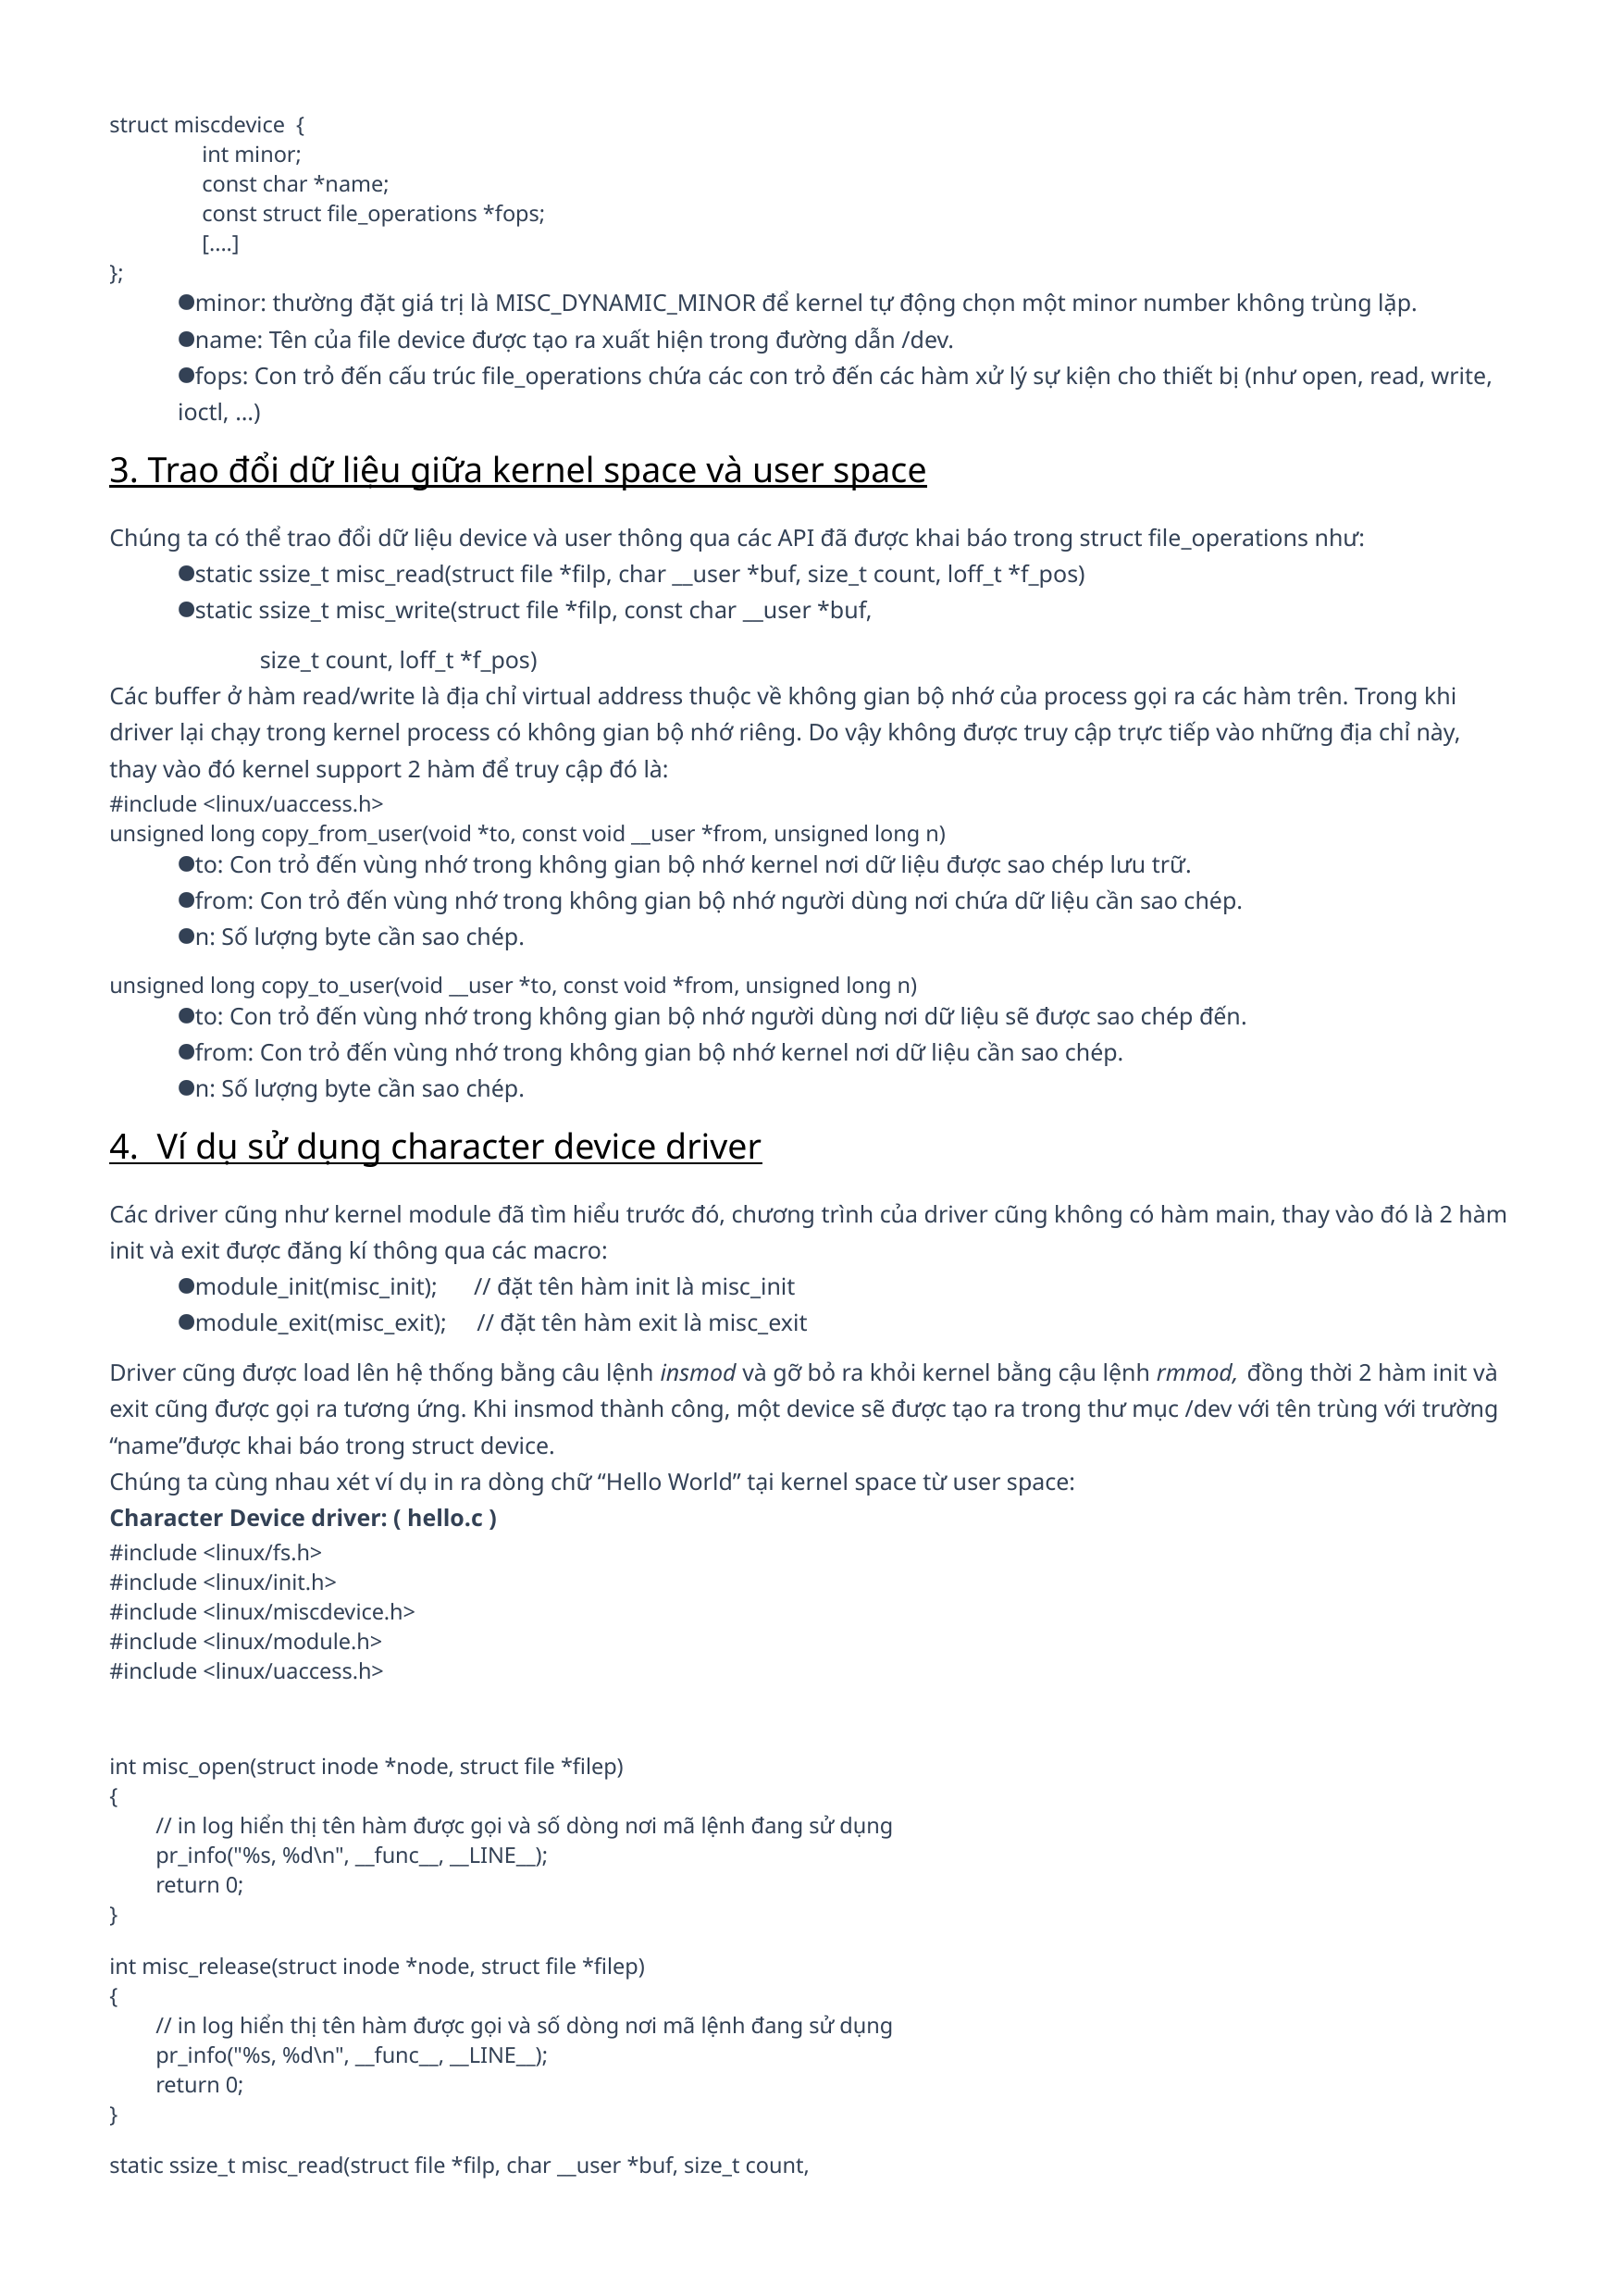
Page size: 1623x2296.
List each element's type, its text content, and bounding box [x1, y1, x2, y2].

text Các driver cũng như kernel module đã tìm hiểu trước đó, chương trình của driver cũng không có hàm main, thay vào đó là 2 hàm init và exit được đăng kí thông qua các macro: [109, 1198, 1514, 1266]
text #include <linux/fs.h> [109, 1538, 1514, 1568]
text Character Device driver: ( hello.c ) [109, 1502, 1514, 1533]
text int misc_release(struct inode *node, struct file *filep) [109, 1951, 1514, 1980]
list name: Tên của file device được tạo ra xuất hiện trong đường dẫn /dev. [109, 323, 1514, 354]
text }; [109, 257, 1514, 287]
text { [109, 1980, 1514, 2010]
text #include <linux/init.h> [109, 1568, 1514, 1597]
list n: Số lượng byte cần sao chép. [109, 920, 1514, 952]
text return 0; [109, 2069, 1514, 2099]
text Chúng ta có thể trao đổi dữ liệu device và user thông qua các API đã được khai báo trong struct file_operations như: [109, 521, 1514, 553]
text const struct file_operations *fops; [109, 198, 1514, 228]
text struct miscdevice { [109, 109, 1514, 139]
list module_exit(misc_exit); // đặt tên hàm exit là misc_exit [109, 1307, 1514, 1338]
list fops: Con trỏ đến cấu trúc file_operations chứa các con trỏ đến các hàm xử lý sự kiện cho thiết bị (như open, read, write, ioctl, …) [109, 359, 1514, 428]
text return 0; [109, 1870, 1514, 1899]
list static ssize_t misc_write(struct file *filp, const char __user *buf, [109, 594, 1514, 626]
text // in log hiển thị tên hàm được gọi và số dòng nơi mã lệnh đang sử dụng [109, 1811, 1514, 1840]
text Chúng ta cùng nhau xét ví dụ in ra dòng chữ “Hello World” tại kernel space từ user space: [109, 1465, 1514, 1496]
list minor: thường đặt giá trị là MISC_DYNAMIC_MINOR để kernel tự động chọn một minor number không trùng lặp. [109, 287, 1514, 318]
text unsigned long copy_to_user(void __user *to, const void *from, unsigned long n) [109, 970, 1514, 999]
text } [109, 2099, 1514, 2128]
text #include <linux/miscdevice.h> [109, 1597, 1514, 1627]
list to: Con trỏ đến vùng nhớ trong không gian bộ nhớ kernel nơi dữ liệu được sao chép lưu trữ. [109, 848, 1514, 879]
text pr_info("%s, %d\n", __func__, __LINE__); [109, 2040, 1514, 2069]
text Driver cũng được load lên hệ thống bằng câu lệnh insmod và gỡ bỏ ra khỏi kernel bằng cậu lệnh rmmod, đồng thời 2 hàm init và exit cũng được gọi ra tương ứng. Khi insmod thành công, một device sẽ được tạo ra trong thư mục /dev với tên trùng với trường “name”được khai báo trong struct device. [109, 1357, 1514, 1460]
text } [109, 1899, 1514, 1929]
text int misc_open(struct inode *node, struct file *filep) [109, 1752, 1514, 1781]
text static ssize_t misc_read(struct file *filp, char __user *buf, size_t count, [109, 2151, 1514, 2180]
list module_init(misc_init); // đặt tên hàm init là misc_init [109, 1271, 1514, 1302]
list from: Con trỏ đến vùng nhớ trong không gian bộ nhớ người dùng nơi chứa dữ liệu cần sao chép. [109, 884, 1514, 915]
text size_t count, loff_t *f_pos) [109, 644, 1514, 676]
text unsigned long copy_from_user(void *to, const void __user *from, unsigned long n) [109, 818, 1514, 848]
subtitle 3. Trao đổi dữ liệu giữa kernel space và user space [109, 445, 1514, 492]
text int minor; [109, 139, 1514, 168]
subtitle 4. Ví dụ sử dụng character device driver [109, 1122, 1514, 1169]
text Các buffer ở hàm read/write là địa chỉ virtual address thuộc về không gian bộ nhớ của process gọi ra các hàm trên. Trong khi driver lại chạy trong kernel process có không gian bộ nhớ riêng. Do vậy không được truy cập trực tiếp vào những địa chỉ này, thay vào đó kernel support 2 hàm để truy cập đó là: [109, 680, 1514, 784]
text #include <linux/uaccess.h> [109, 1657, 1514, 1686]
text { [109, 1781, 1514, 1811]
text // in log hiển thị tên hàm được gọi và số dòng nơi mã lệnh đang sử dụng [109, 2010, 1514, 2040]
list static ssize_t misc_read(struct file *filp, char __user *buf, size_t count, loff_t *f_pos) [109, 558, 1514, 590]
text #include <linux/uaccess.h> [109, 788, 1514, 818]
text pr_info("%s, %d\n", __func__, __LINE__); [109, 1840, 1514, 1870]
text #include <linux/module.h> [109, 1627, 1514, 1657]
text [....] [109, 228, 1514, 257]
list to: Con trỏ đến vùng nhớ trong không gian bộ nhớ người dùng nơi dữ liệu sẽ được sao chép đến. [109, 999, 1514, 1031]
list n: Số lượng byte cần sao chép. [109, 1073, 1514, 1104]
list from: Con trỏ đến vùng nhớ trong không gian bộ nhớ kernel nơi dữ liệu cần sao chép. [109, 1036, 1514, 1067]
text const char *name; [109, 168, 1514, 198]
